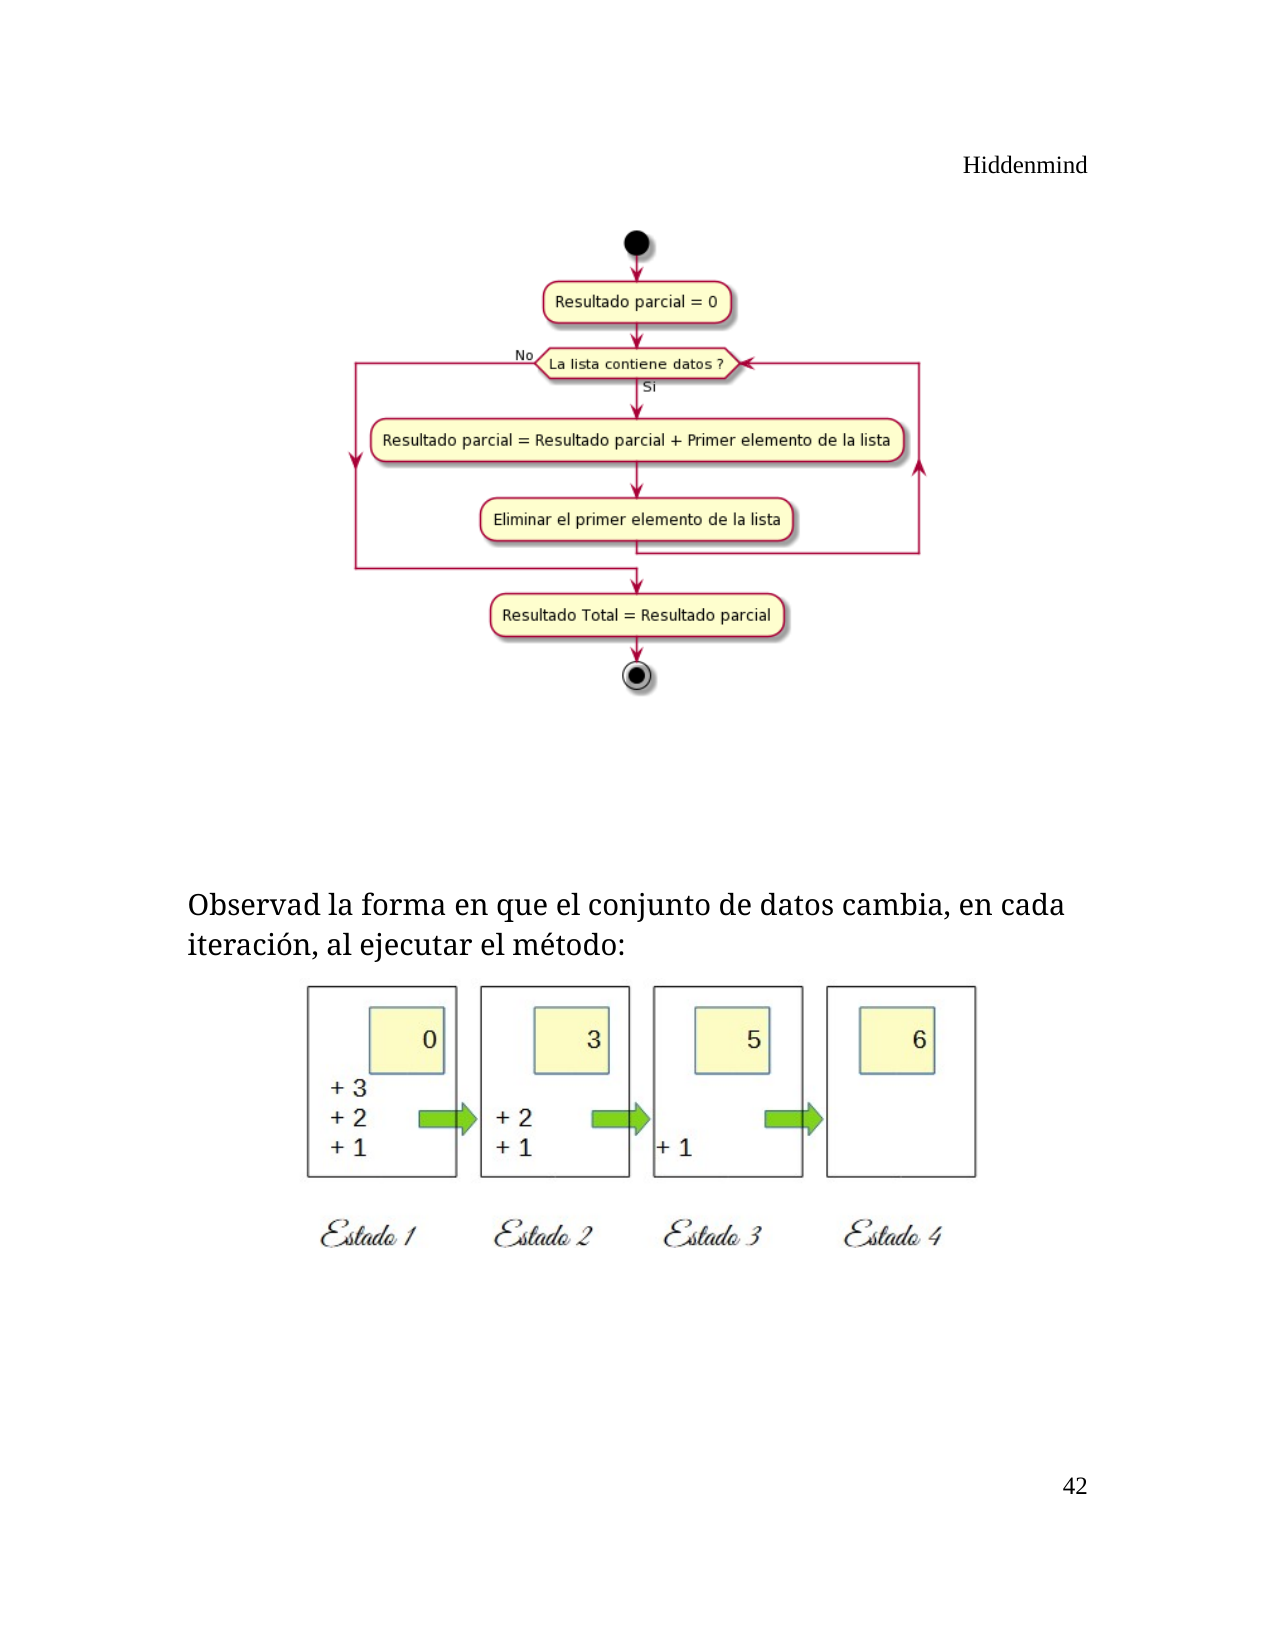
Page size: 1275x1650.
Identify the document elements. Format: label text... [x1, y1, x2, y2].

text Observad la forma en que el conjunto de datos cambia, en cada iteración, al ejecutar el método: [187, 885, 1087, 964]
picture [299, 978, 984, 1248]
picture [326, 218, 950, 709]
